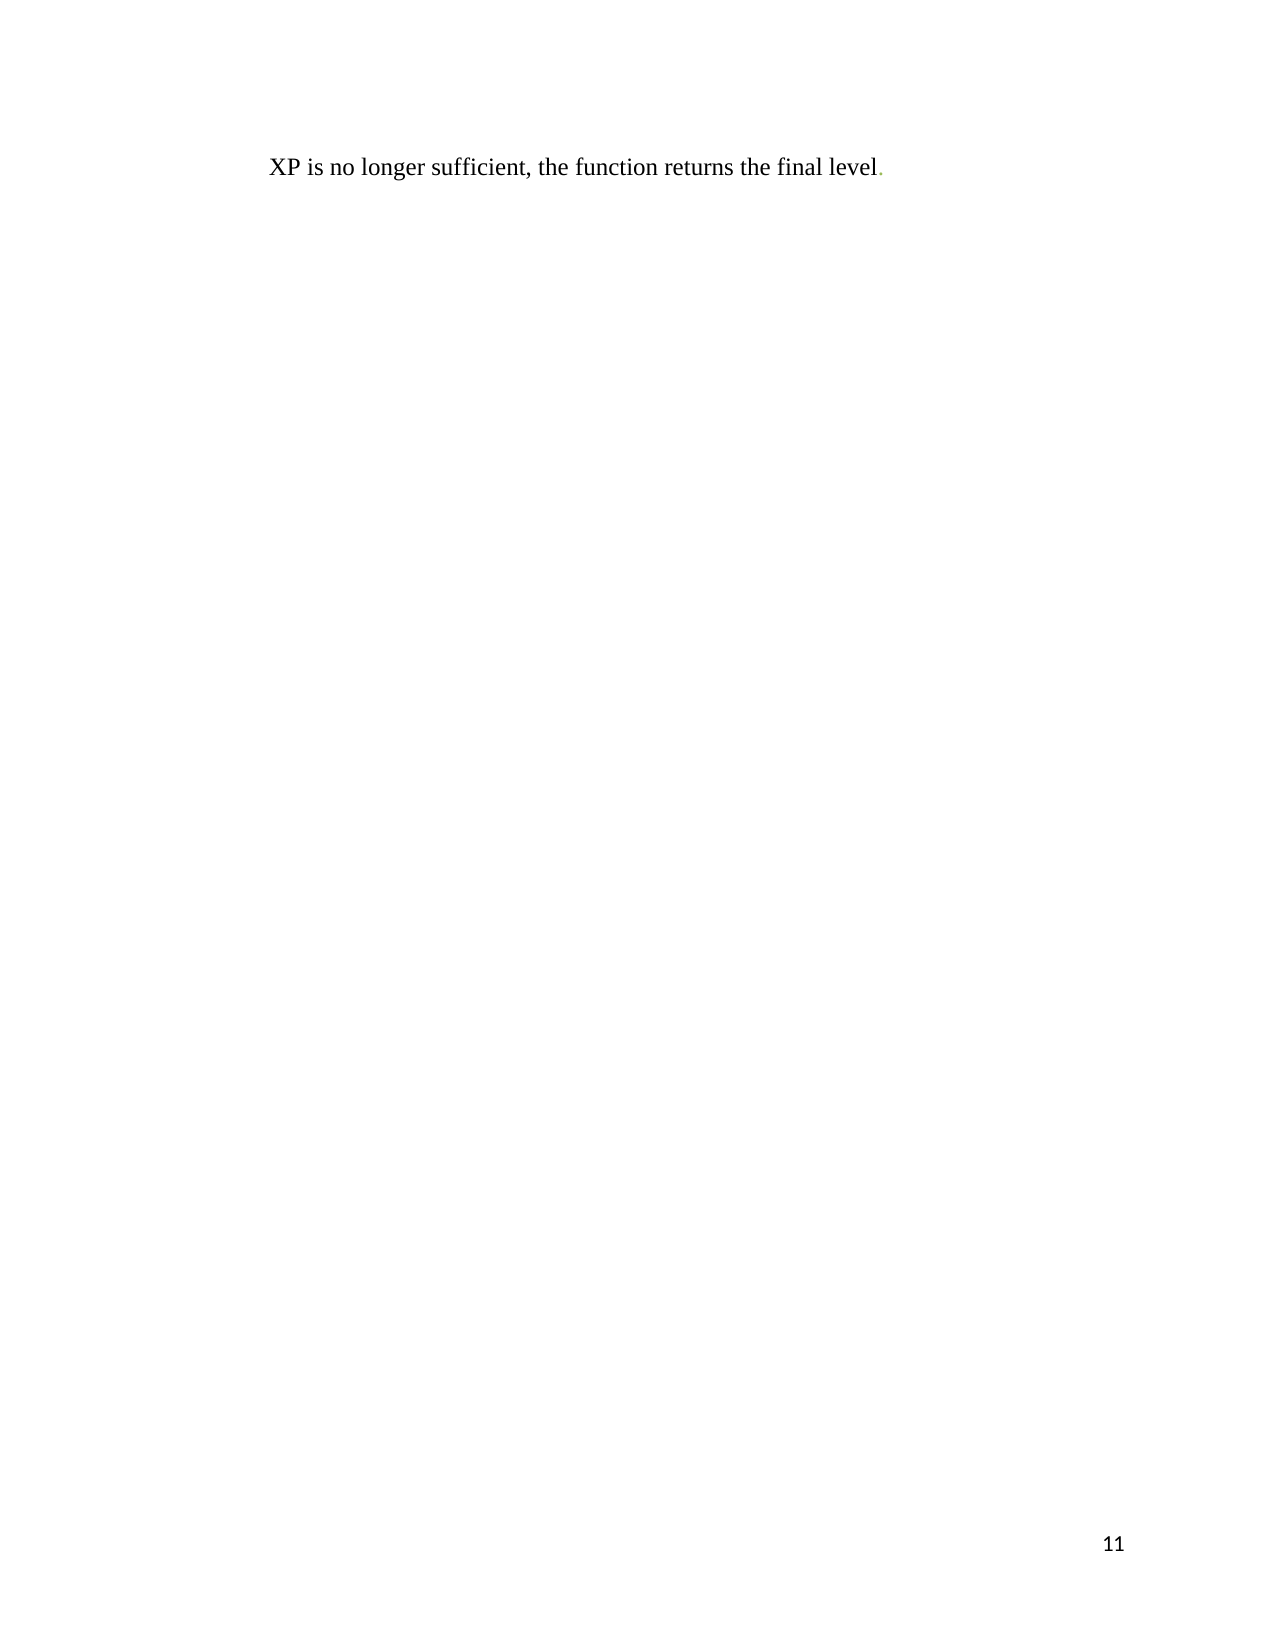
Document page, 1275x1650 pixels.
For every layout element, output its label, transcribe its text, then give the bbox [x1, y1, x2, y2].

text XP is no longer sufficient, the function returns the final level. [269, 152, 1125, 181]
